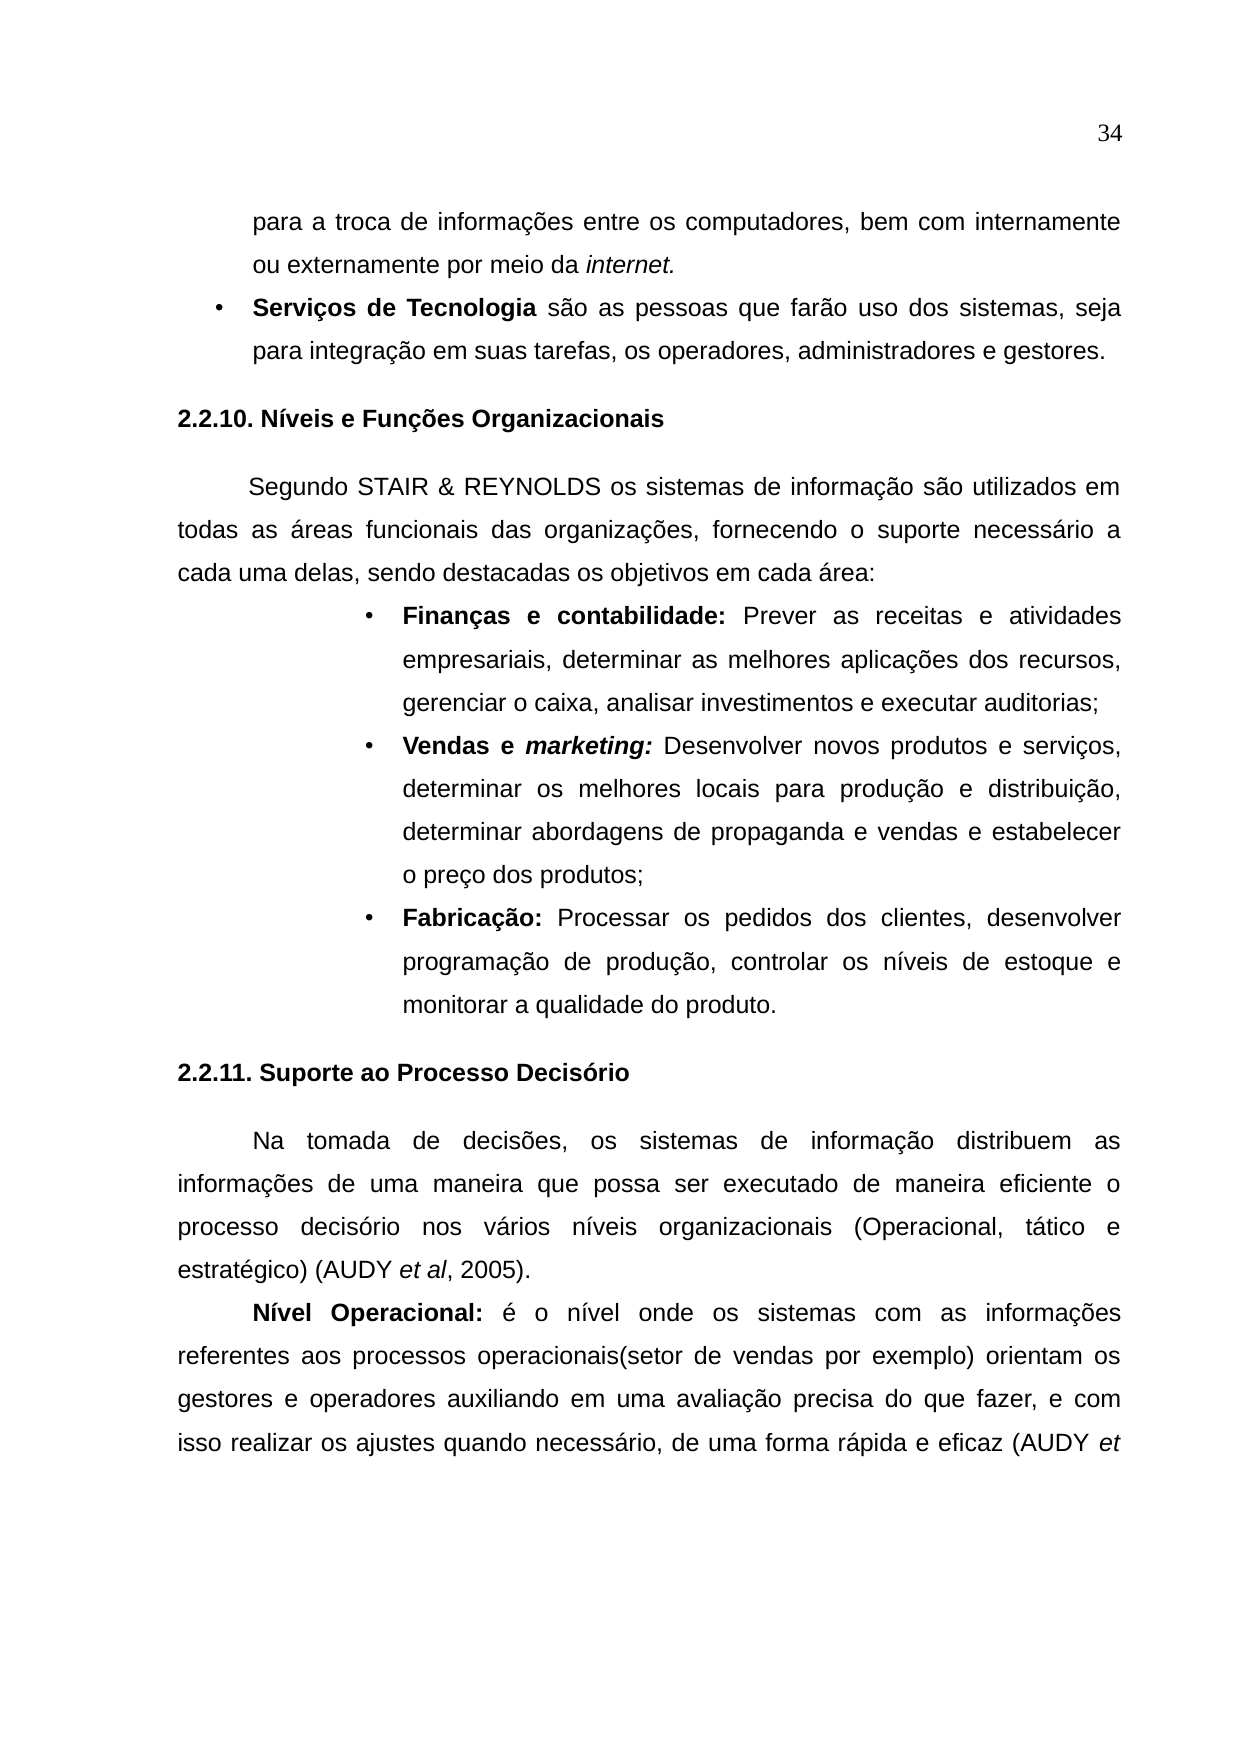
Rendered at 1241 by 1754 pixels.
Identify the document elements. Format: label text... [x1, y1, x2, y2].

subtitle 2.2.11. Suporte ao Processo Decisório [177, 1058, 1122, 1086]
list Serviços de Tecnologia são as pessoas que farão uso dos sistemas, seja para integração em suas tarefas, os operadores, administradores e gestores. [215, 293, 1122, 365]
list Vendas e marketing: Desenvolver novos produtos e serviços, determinar os melhores locais para produção e distribuição, determinar abordagens de propaganda e vendas e estabelecer o preço dos produtos; [365, 731, 1122, 889]
list Fabricação: Processar os pedidos dos clientes, desenvolver programação de produção, controlar os níveis de estoque e monitorar a qualidade do produto. [365, 903, 1122, 1018]
list Finanças e contabilidade: Prever as receitas e atividades empresariais, determinar as melhores aplicações dos recursos, gerenciar o caixa, analisar investimentos e executar auditorias; [365, 601, 1122, 716]
text Segundo STAIR & REYNOLDS os sistemas de informação são utilizados em todas as áreas funcionais das organizações, fornecendo o suporte necessário a cada uma delas, sendo destacadas os objetivos em cada área: [177, 472, 1122, 587]
text Na tomada de decisões, os sistemas de informação distribuem as informações de uma maneira que possa ser executado de maneira eficiente o processo decisório nos vários níveis organizacionais (Operacional, tático e estratégico) (AUDY et al, 2005). [177, 1126, 1122, 1284]
subtitle 2.2.10. Níveis e Funções Organizacionais [177, 404, 1122, 433]
text Nível Operacional: é o nível onde os sistemas com as informações referentes aos processos operacionais(setor de vendas por exemplo) orientam os gestores e operadores auxiliando em uma avaliação precisa do que fazer, e com isso realizar os ajustes quando necessário, de uma forma rápida e eficaz (AUDY et [177, 1298, 1122, 1456]
list para a troca de informações entre os computadores, bem com internamente ou externamente por meio da internet. [215, 207, 1122, 278]
